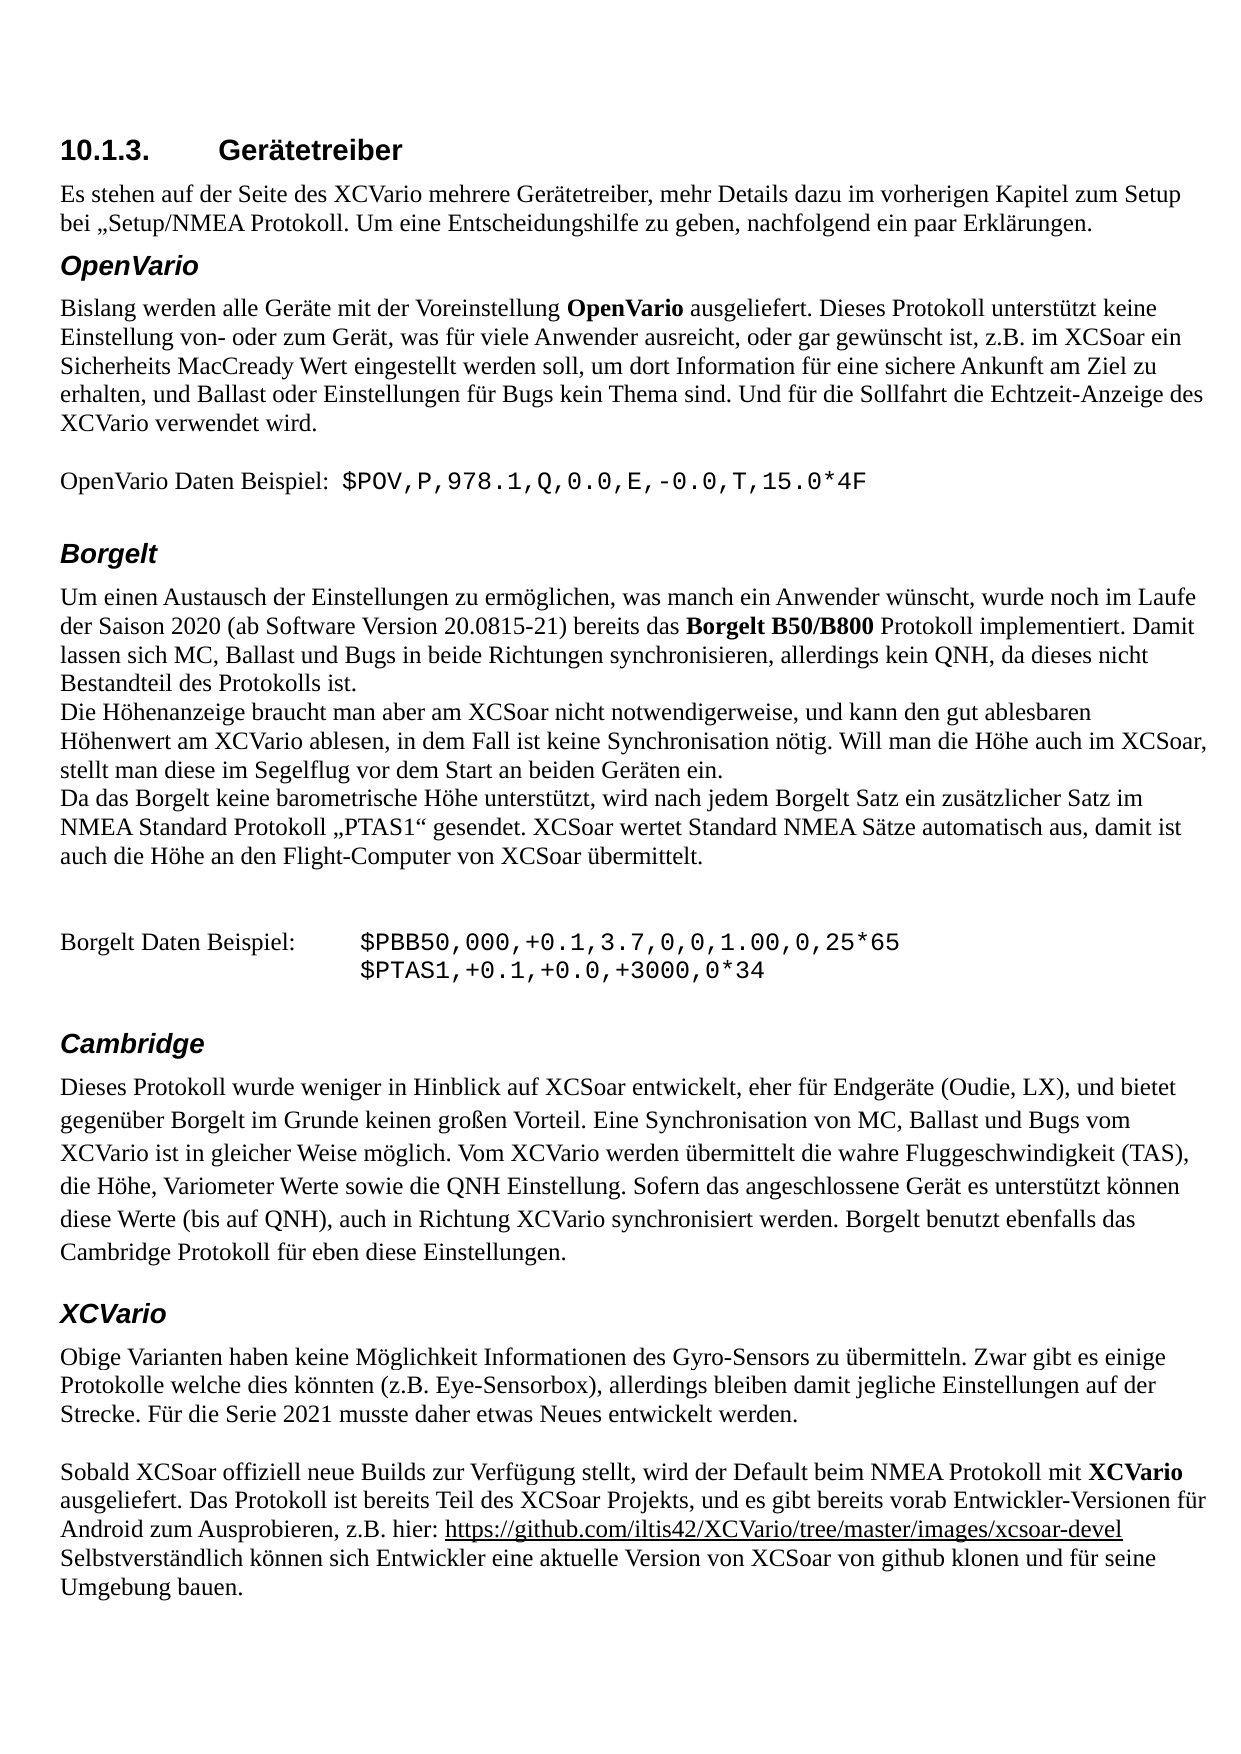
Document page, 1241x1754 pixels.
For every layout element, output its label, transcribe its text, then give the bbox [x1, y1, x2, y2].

text OpenVario Daten Beispiel: $POV,P,978.1,Q,0.0,E,-0.0,T,15.0*4F [60, 466, 1207, 525]
text $PTAS1,+0.1,+0.0,+3000,0*34 [60, 958, 1207, 986]
text Um einen Austausch der Einstellungen zu ermöglichen, was manch ein Anwender wünscht, wurde noch im Laufe der Saison 2020 (ab Software Version 20.0815-21) bereits das Borgelt B50/B800 Protokoll implementiert. Damit lassen sich MC, Ballast und Bugs in beide Richtungen synchronisieren, allerdings kein QNH, da dieses nicht Bestandteil des Protokolls ist. [60, 582, 1207, 697]
text Dieses Protokoll wurde weniger in Hinblick auf XCSoar entwickelt, eher für Endgeräte (Oudie, LX), und bietet gegenüber Borgelt im Grunde keinen großen Vorteil. Eine Synchronisation von MC, Ballast und Bugs vom XCVario ist in gleicher Weise möglich. Vom XCVario werden übermittelt die wahre Fluggeschwindigkeit (TAS), die Höhe, Variometer Werte sowie die QNH Einstellung. Sofern das angeschlossene Gerät es unterstützt können diese Werte (bis auf QNH), auch in Richtung XCVario synchronisiert werden. Borgelt benutzt ebenfalls das Cambridge Protokoll für eben diese Einstellungen. [60, 1072, 1207, 1266]
text Da das Borgelt keine barometrische Höhe unterstützt, wird nach jedem Borgelt Satz ein zusätzlicher Satz im NMEA Standard Protokoll „PTAS1“ gesendet. XCSoar wertet Standard NMEA Sätze automatisch aus, damit ist auch die Höhe an den Flight-Computer von XCSoar übermittelt. [60, 783, 1207, 870]
text Obige Varianten haben keine Möglichkeit Informationen des Gyro-Sensors zu übermitteln. Zwar gibt es einige Protokolle welche dies könnten (z.B. Eye-Sensorbox), allerdings bleiben damit jegliche Einstellungen auf der Strecke. Für die Serie 2021 musste daher etwas Neues entwickelt werden. [60, 1342, 1207, 1428]
text Selbstverständlich können sich Entwickler eine aktuelle Version von XCSoar von github klonen und für seine Umgebung bauen. [60, 1543, 1207, 1600]
text Die Höhenanzeige braucht man aber am XCSoar nicht notwendigerweise, und kann den gut ablesbaren Höhenwert am XCVario ablesen, in dem Fall ist keine Synchronisation nötig. Will man die Höhe auch im XCSoar, stellt man diese im Segelflug vor dem Start an beiden Geräten ein. [60, 697, 1207, 783]
subtitle XCVario [60, 1297, 1207, 1329]
subtitle Cambridge [60, 1028, 1207, 1059]
subtitle OpenVario [60, 249, 1207, 281]
text Bislang werden alle Geräte mit der Voreinstellung OpenVario ausgeliefert. Dieses Protokoll unterstützt keine Einstellung von- oder zum Gerät, was für viele Anwender ausreicht, oder gar gewünscht ist, z.B. im XCSoar ein Sicherheits MacCready Wert eingestellt werden soll, um dort Information für eine sichere Ankunft am Ziel zu erhalten, und Ballast oder Einstellungen für Bugs kein Thema sind. Und für die Sollfahrt die Echtzeit-Anzeige des XCVario verwendet wird. [60, 293, 1207, 437]
text Borgelt Daten Beispiel: $PBB50,000,+0.1,3.7,0,0,1.00,0,25*65 [60, 927, 1207, 958]
text Sobald XCSoar offiziell neue Builds zur Verfügung stellt, wird der Default beim NMEA Protokoll mit XCVario ausgeliefert. Das Protokoll ist bereits Teil des XCSoar Projekts, und es gibt bereits vorab Entwickler-Versionen für Android zum Ausprobieren, z.B. hier: https://github.com/iltis42/XCVario/tree/master/images/xcsoar-devel [60, 1457, 1207, 1543]
subtitle Borgelt [60, 538, 1207, 570]
text Es stehen auf der Seite des XCVario mehrere Gerätetreiber, mehr Details dazu im vorherigen Kapitel zum Setup bei „Setup/NMEA Protokoll. Um eine Entscheidungshilfe zu geben, nachfolgend ein paar Erklärungen. [60, 179, 1207, 236]
subtitle Gerätetreiber [60, 133, 1207, 166]
